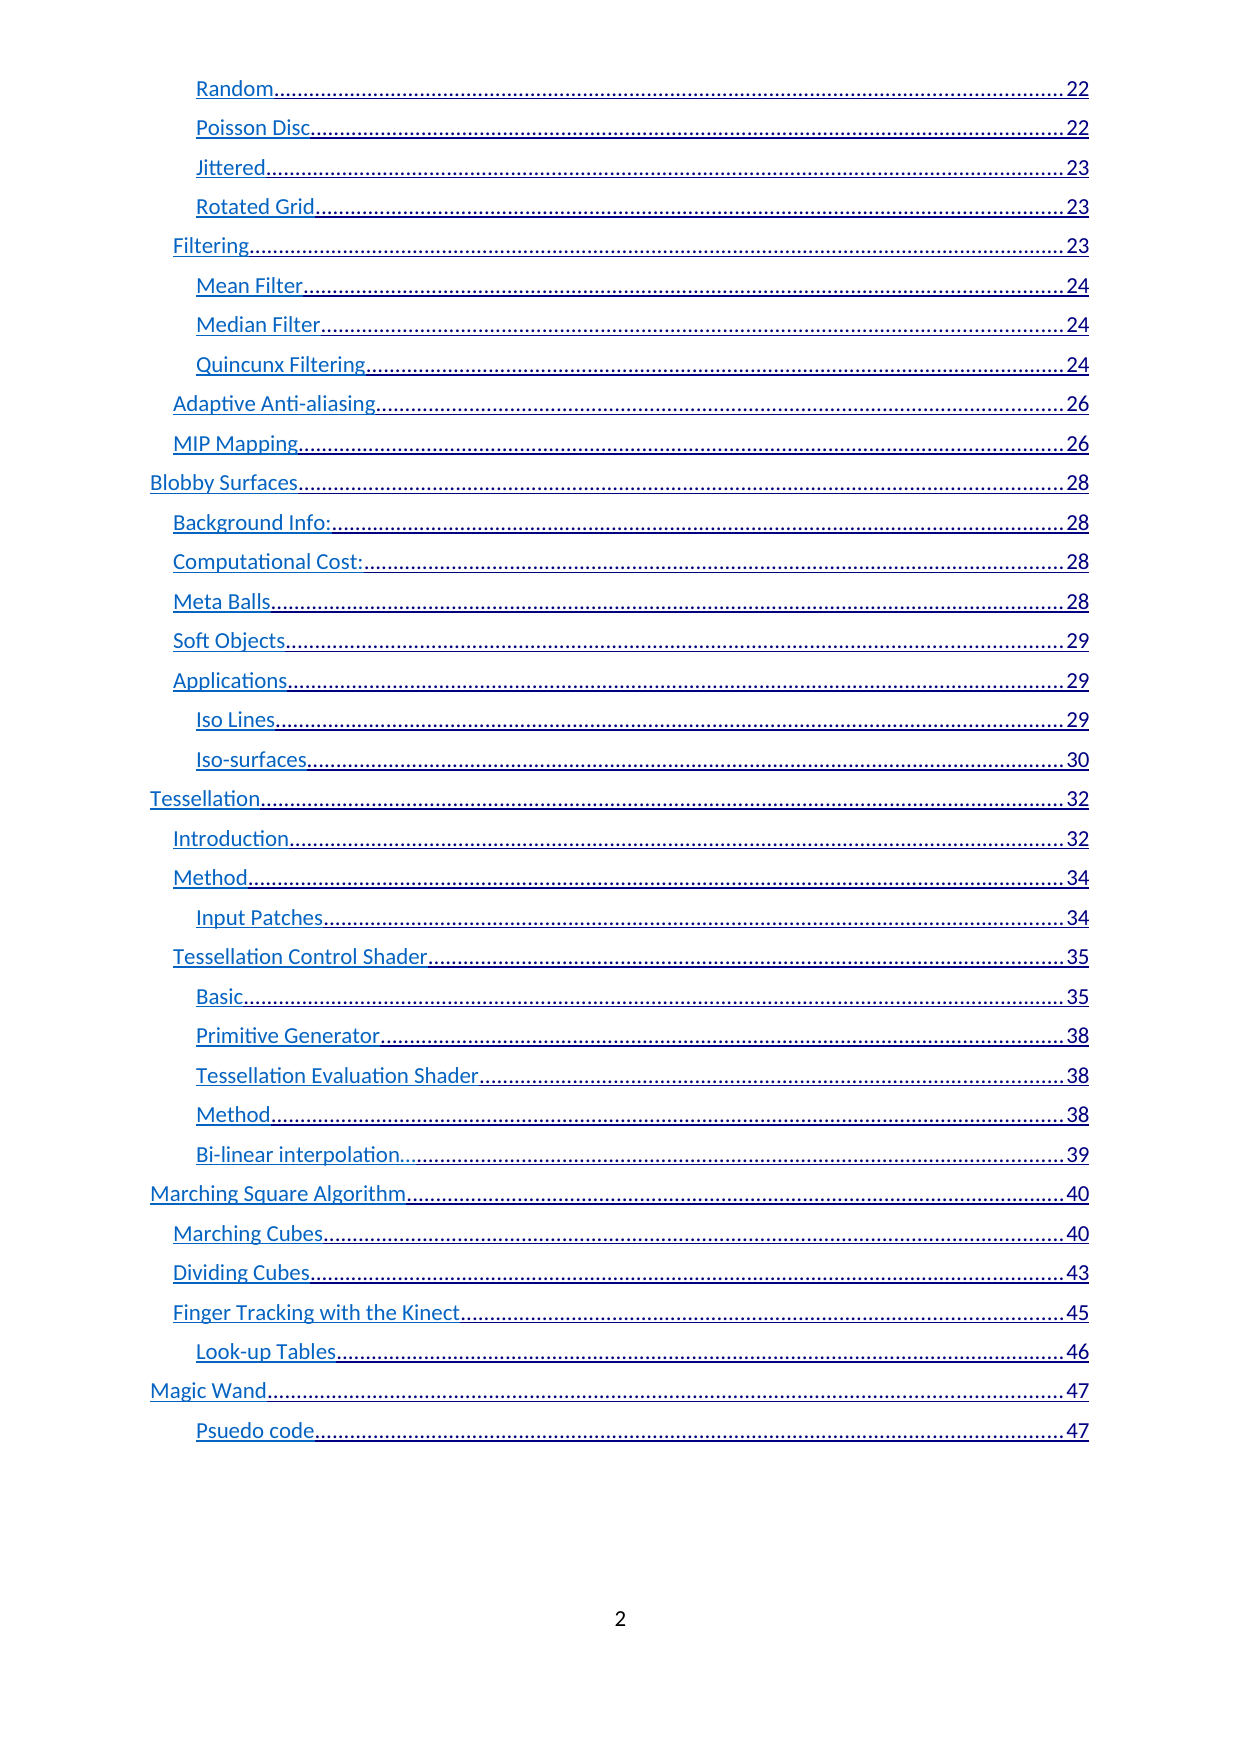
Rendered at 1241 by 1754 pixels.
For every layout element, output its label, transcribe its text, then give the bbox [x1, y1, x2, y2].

text Introduction 32 [173, 824, 1090, 852]
text Iso-surfaces 30 [196, 745, 1090, 773]
text Bi-linear interpolation… 39 [196, 1140, 1090, 1168]
text Applications 29 [173, 666, 1090, 694]
text Psuedo code 47 [196, 1416, 1090, 1444]
text Dividing Cubes 43 [173, 1258, 1090, 1286]
text Finger Tracking with the Kinect 45 [173, 1298, 1090, 1326]
text Method 38 [196, 1100, 1090, 1128]
text Method 34 [173, 863, 1090, 891]
text Meta Balls 28 [173, 587, 1090, 615]
text Iso Lines 29 [196, 705, 1090, 733]
text Mean Filter 24 [196, 271, 1090, 299]
text Quincunx Filtering 24 [196, 350, 1090, 378]
text Primitive Generator 38 [196, 1021, 1090, 1049]
text Tessellation Control Shader 35 [173, 942, 1090, 970]
text Median Filter 24 [196, 311, 1090, 339]
text Poisson Disc 22 [196, 113, 1090, 141]
text Rotated Grid 23 [196, 192, 1090, 220]
text Computational Cost: 28 [173, 547, 1090, 576]
text Background Info: 28 [173, 508, 1090, 536]
text Look-up Tables 46 [196, 1337, 1090, 1365]
text Basic 35 [196, 982, 1090, 1010]
text Filtering 23 [173, 232, 1090, 260]
text Jittered 23 [196, 153, 1090, 181]
text Input Patches 34 [196, 903, 1090, 931]
text Tessellation 32 [150, 784, 1090, 812]
text Marching Square Algorithm 40 [150, 1179, 1090, 1207]
text Magic Wand 47 [150, 1377, 1090, 1404]
text MIP Mapping 26 [173, 429, 1090, 457]
text Marching Cubes 40 [173, 1219, 1090, 1247]
text Adaptive Anti-aliasing 26 [173, 389, 1090, 418]
text Random 22 [196, 74, 1090, 102]
text Blobby Surfaces 28 [150, 468, 1090, 497]
text Tessellation Evaluation Shader 38 [196, 1061, 1090, 1089]
text Soft Objects 29 [173, 626, 1090, 654]
